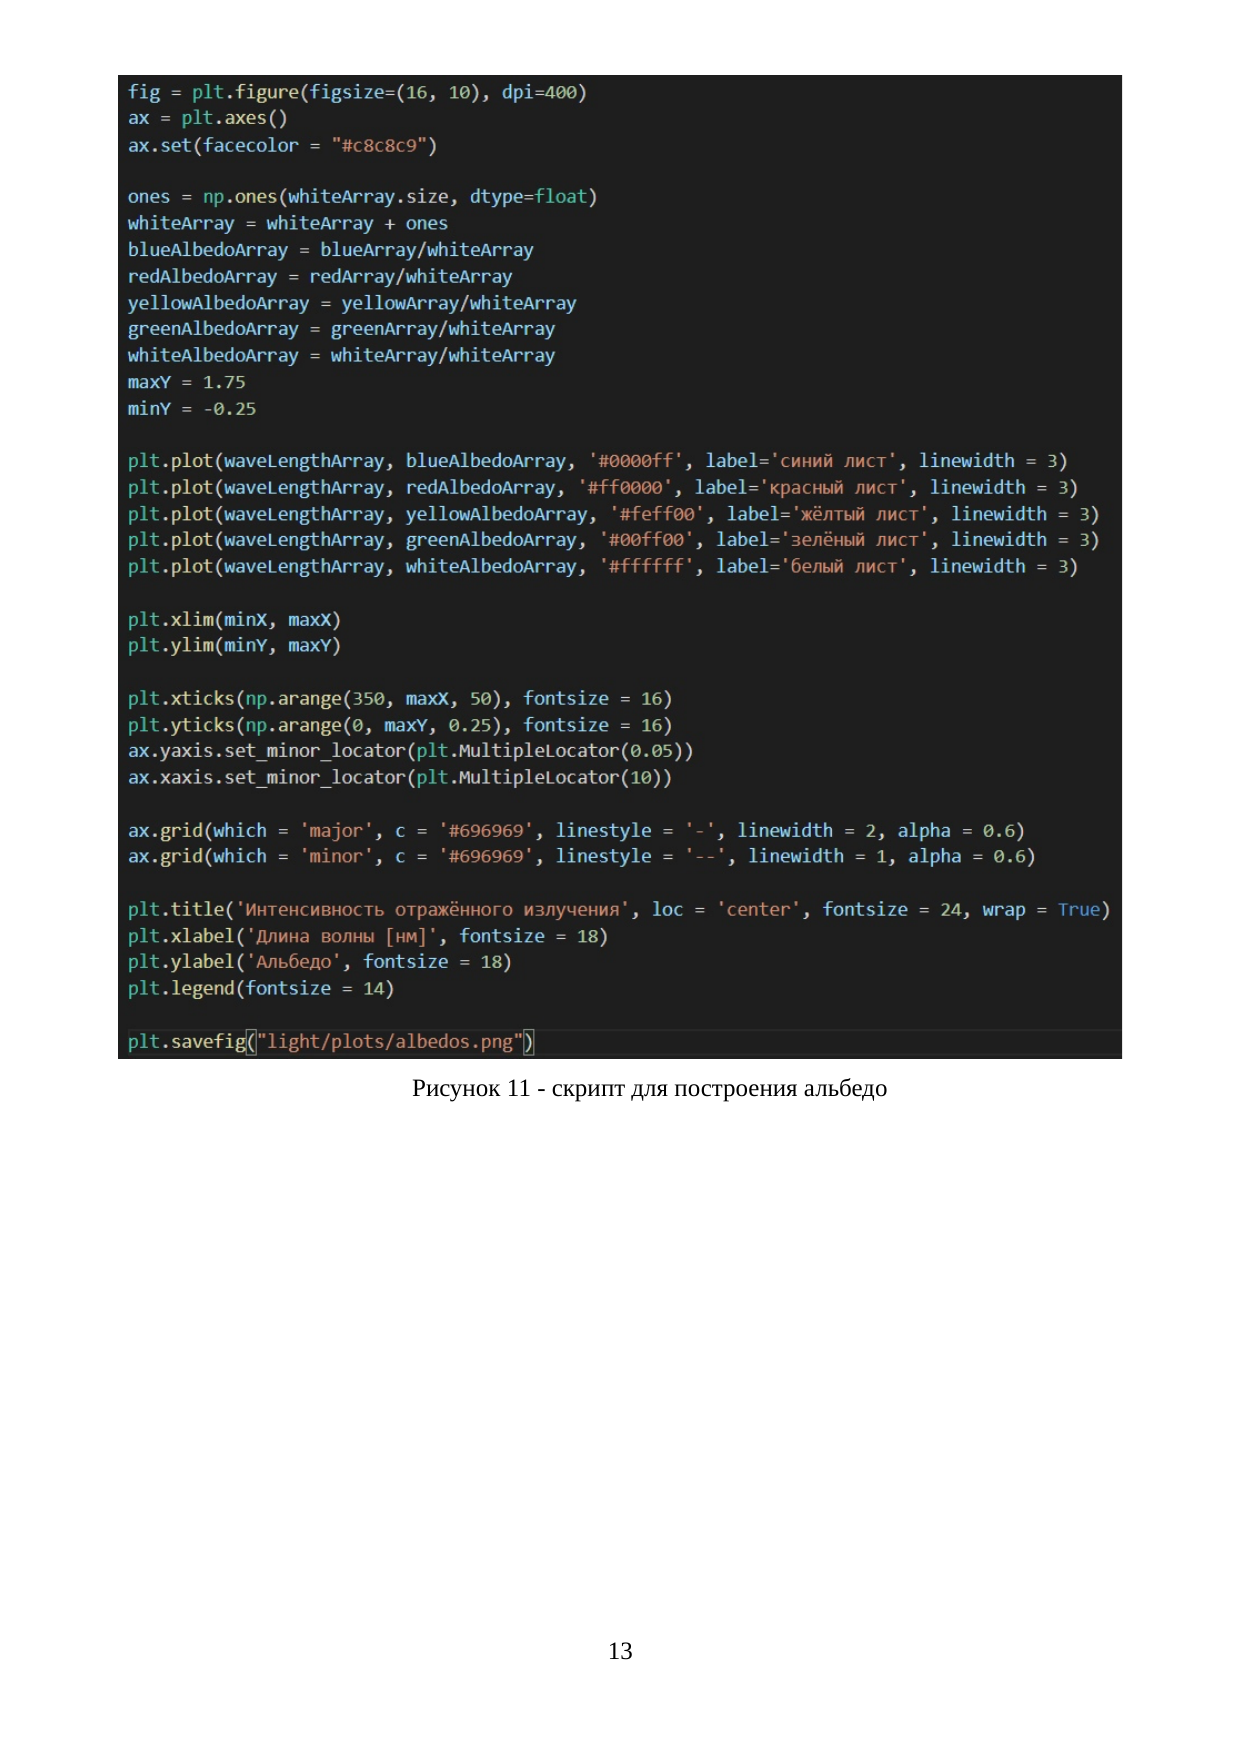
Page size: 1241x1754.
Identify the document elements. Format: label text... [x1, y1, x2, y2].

picture [118, 75, 1123, 1059]
text Рисунок 11 - скрипт для построения альбедо [118, 1059, 1122, 1102]
